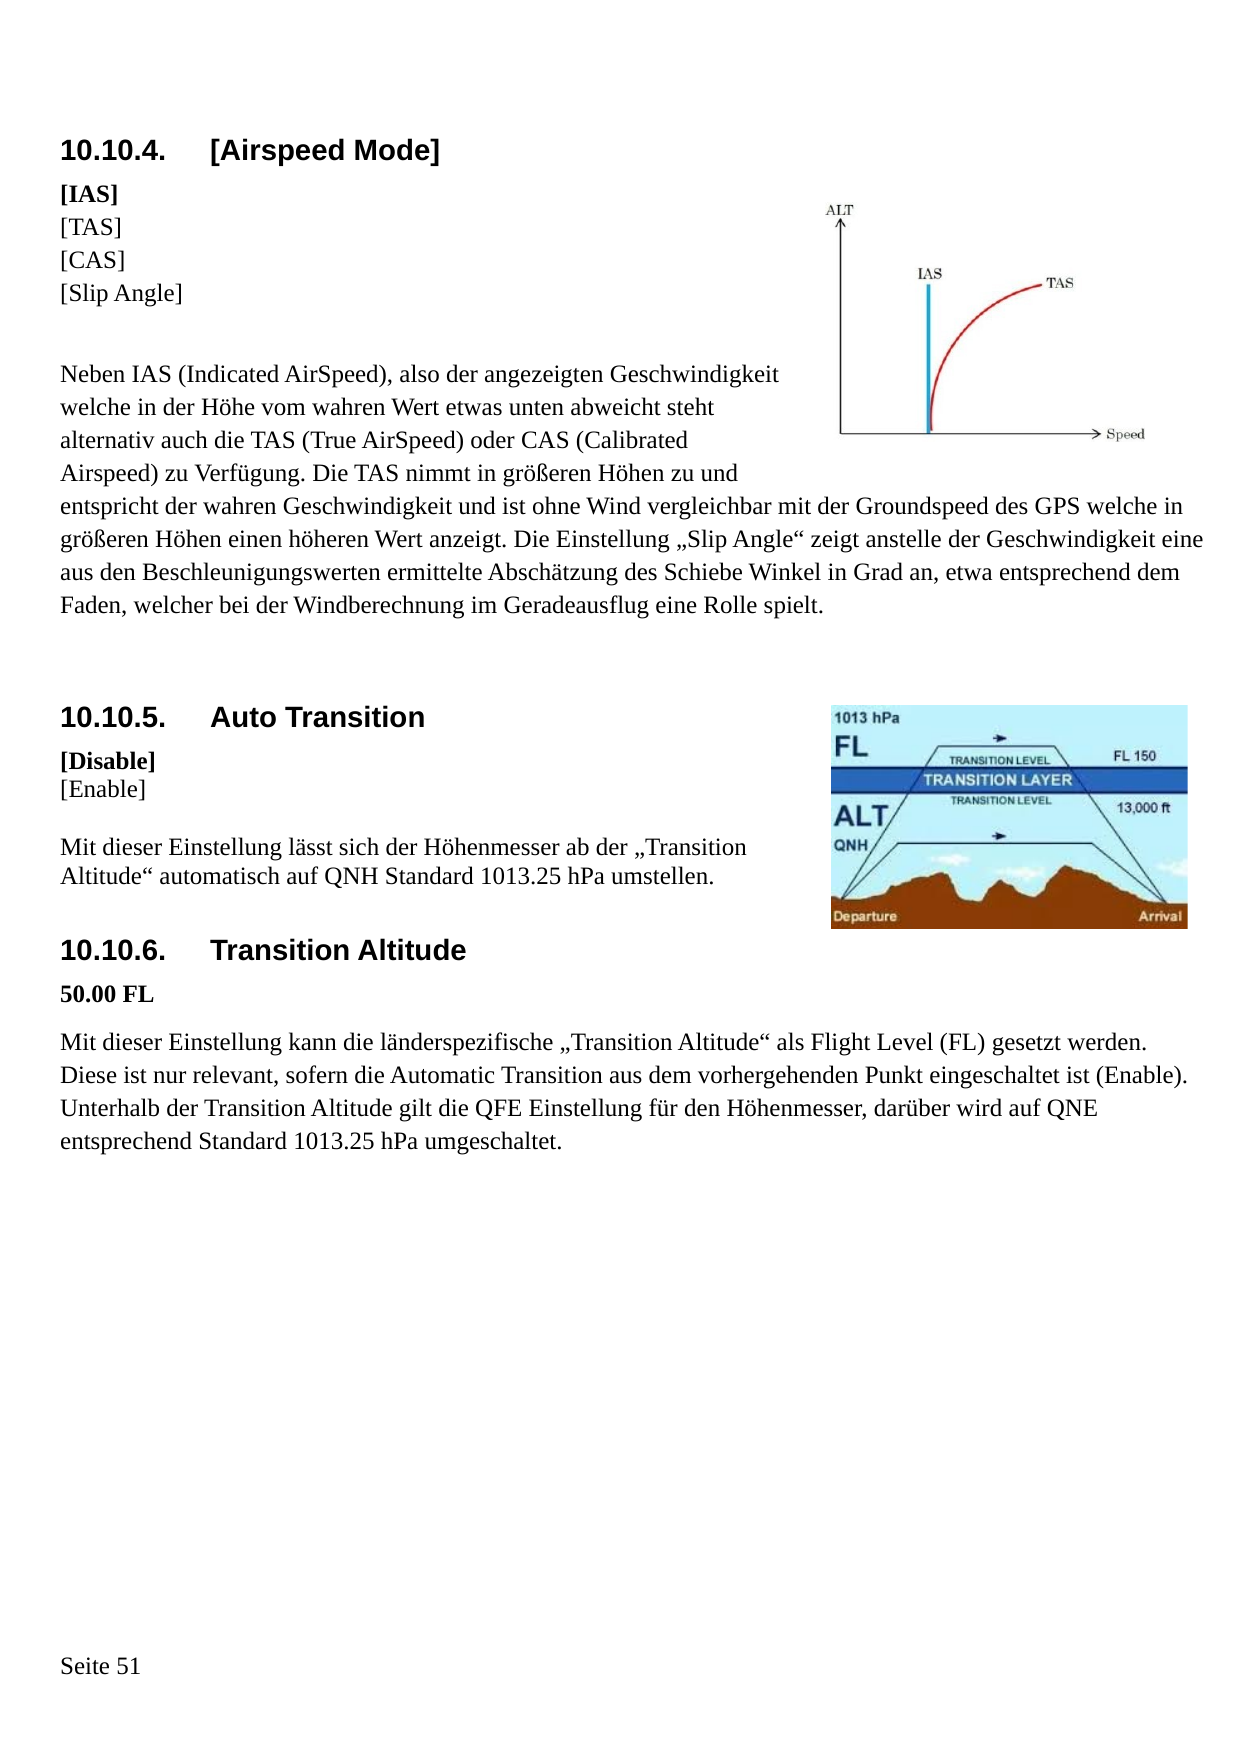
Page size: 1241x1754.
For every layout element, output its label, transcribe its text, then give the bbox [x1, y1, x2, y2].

subtitle Transition Altitude [60, 933, 1207, 967]
text Neben IAS (Indicated AirSpeed), also der angezeigten Geschwindigkeit welche in der Höhe vom wahren Wert etwas unten abweicht steht alternativ auch die TAS (True AirSpeed) oder CAS (Calibrated Airspeed) zu Verfügung. Die TAS nimmt in größeren Höhen zu und entspricht der wahren Geschwindigkeit und ist ohne Wind vergleichbar mit der Groundspeed des GPS welche in größeren Höhen einen höheren Wert anzeigt. Die Einstellung „Slip Angle“ zeigt anstelle der Geschwindigkeit eine aus den Beschleunigungswerten ermittelte Abschätzung des Schiebe Winkel in Grad an, etwa entsprechend dem Faden, welcher bei der Windberechnung im Geradeausflug eine Rolle spielt. [60, 359, 1207, 618]
text Mit dieser Einstellung lässt sich der Höhenmesser ab der „Transition Altitude“ automatisch auf QNH Standard 1013.25 hPa umstellen. [60, 832, 831, 889]
picture [825, 202, 1145, 442]
text [Disable] [60, 746, 831, 774]
picture [831, 705, 1188, 929]
text [CAS] [60, 245, 825, 274]
text [1188, 774, 1207, 803]
text [IAS] [60, 179, 1207, 208]
text [1145, 212, 1207, 241]
text [1188, 746, 1207, 774]
text Mit dieser Einstellung kann die länderspezifische „Transition Altitude“ als Flight Level (FL) gesetzt werden. Diese ist nur relevant, sofern die Automatic Transition aus dem vorhergehenden Punkt eingeschaltet ist (Enable). Unterhalb der Transition Altitude gilt die QFE Einstellung für den Höhenmesser, darüber wird auf QNE entsprechend Standard 1013.25 hPa umgeschaltet. [60, 1027, 1207, 1154]
subtitle [Airspeed Mode] [60, 133, 1207, 166]
text [TAS] [60, 212, 825, 241]
subtitle Auto Transition [60, 699, 1207, 733]
text [1145, 278, 1207, 307]
text [Enable] [60, 774, 831, 803]
text [1145, 245, 1207, 274]
text [Slip Angle] [60, 278, 825, 307]
text 50.00 FL [60, 979, 1207, 1008]
